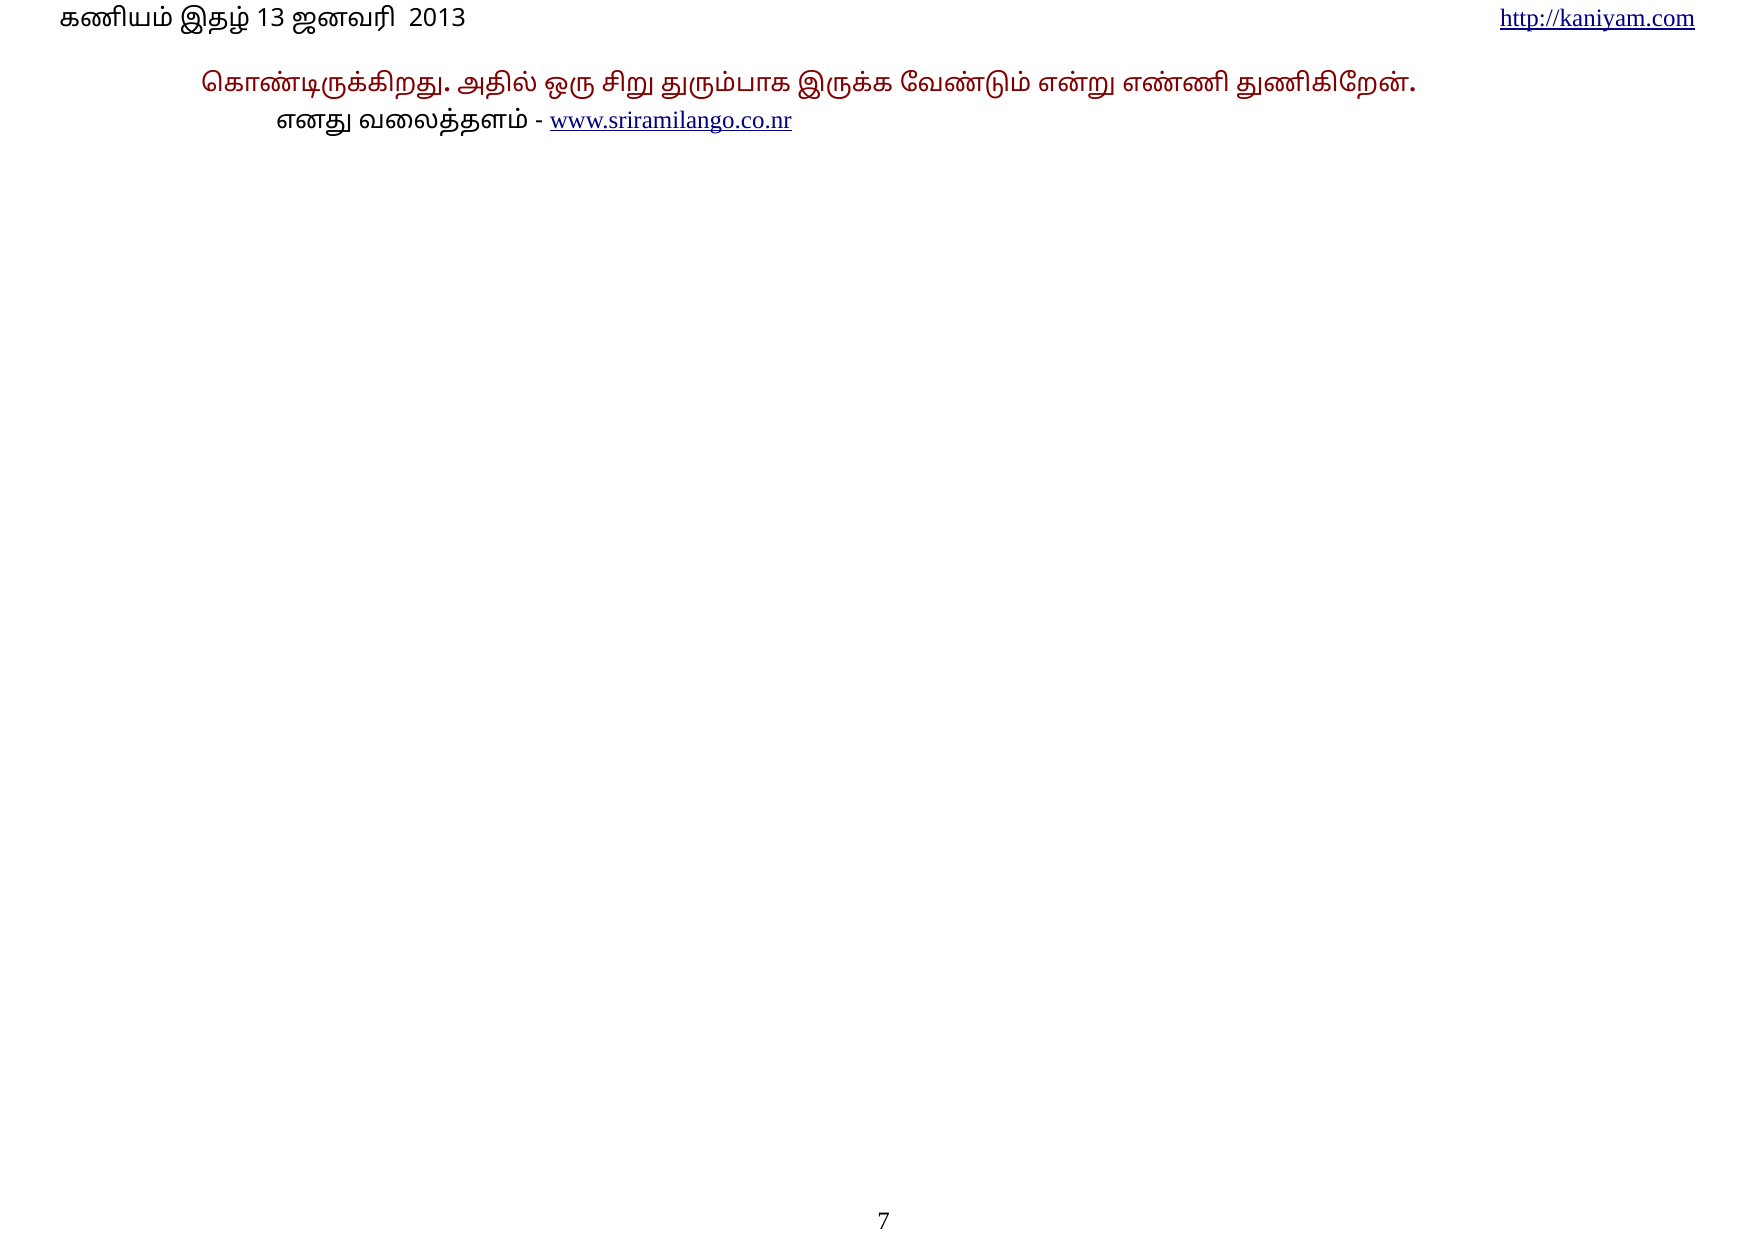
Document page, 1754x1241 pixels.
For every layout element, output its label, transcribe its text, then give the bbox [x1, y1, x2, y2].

text கொண்டிருக்கிறது. அதில் ஒரு சிறு துரும்பாக இருக்க வேண்டும் என்று எண்ணி துணிகிறேன். [201, 64, 1695, 101]
text எனது வலைத்தளம் - www.sriramilango.co.nr [201, 101, 1695, 138]
